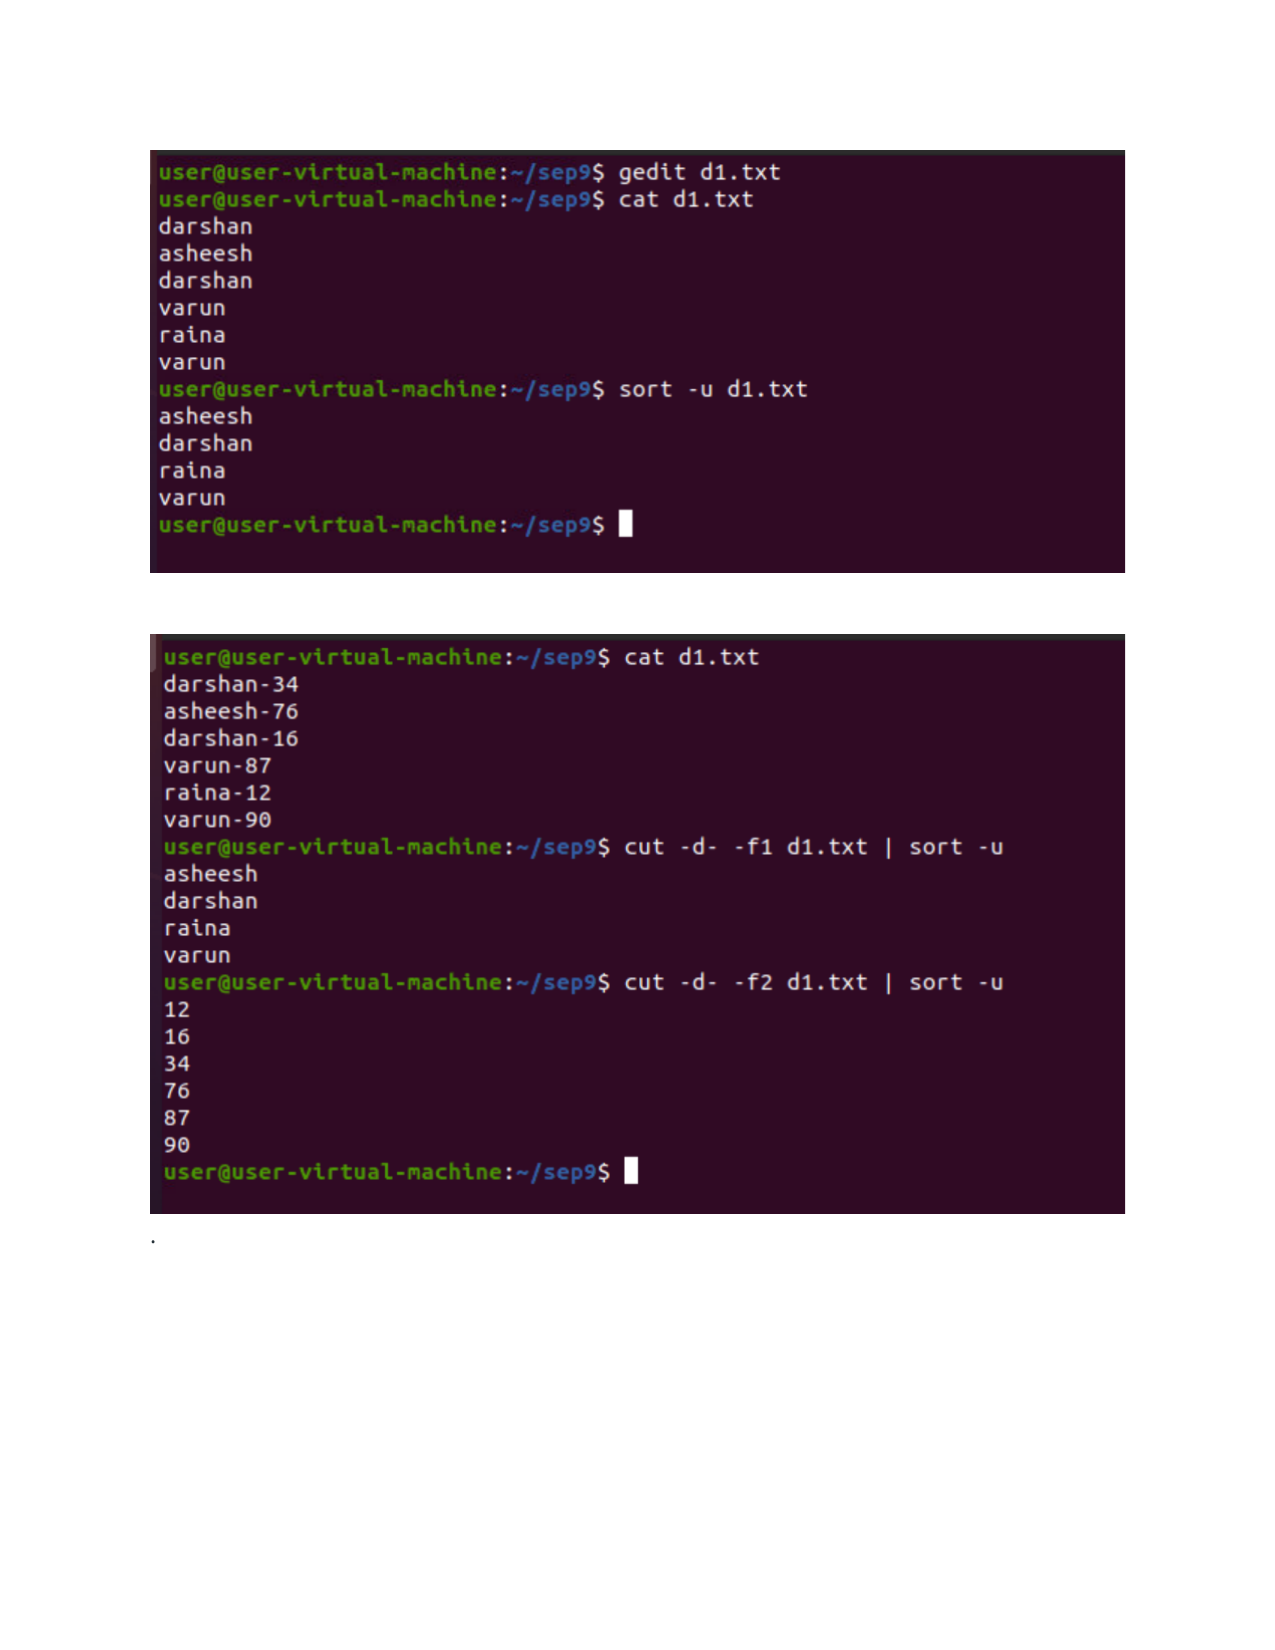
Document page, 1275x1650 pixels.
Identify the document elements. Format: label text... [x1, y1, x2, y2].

text . [150, 1214, 1125, 1250]
picture [150, 150, 1125, 573]
picture [150, 634, 1125, 1214]
